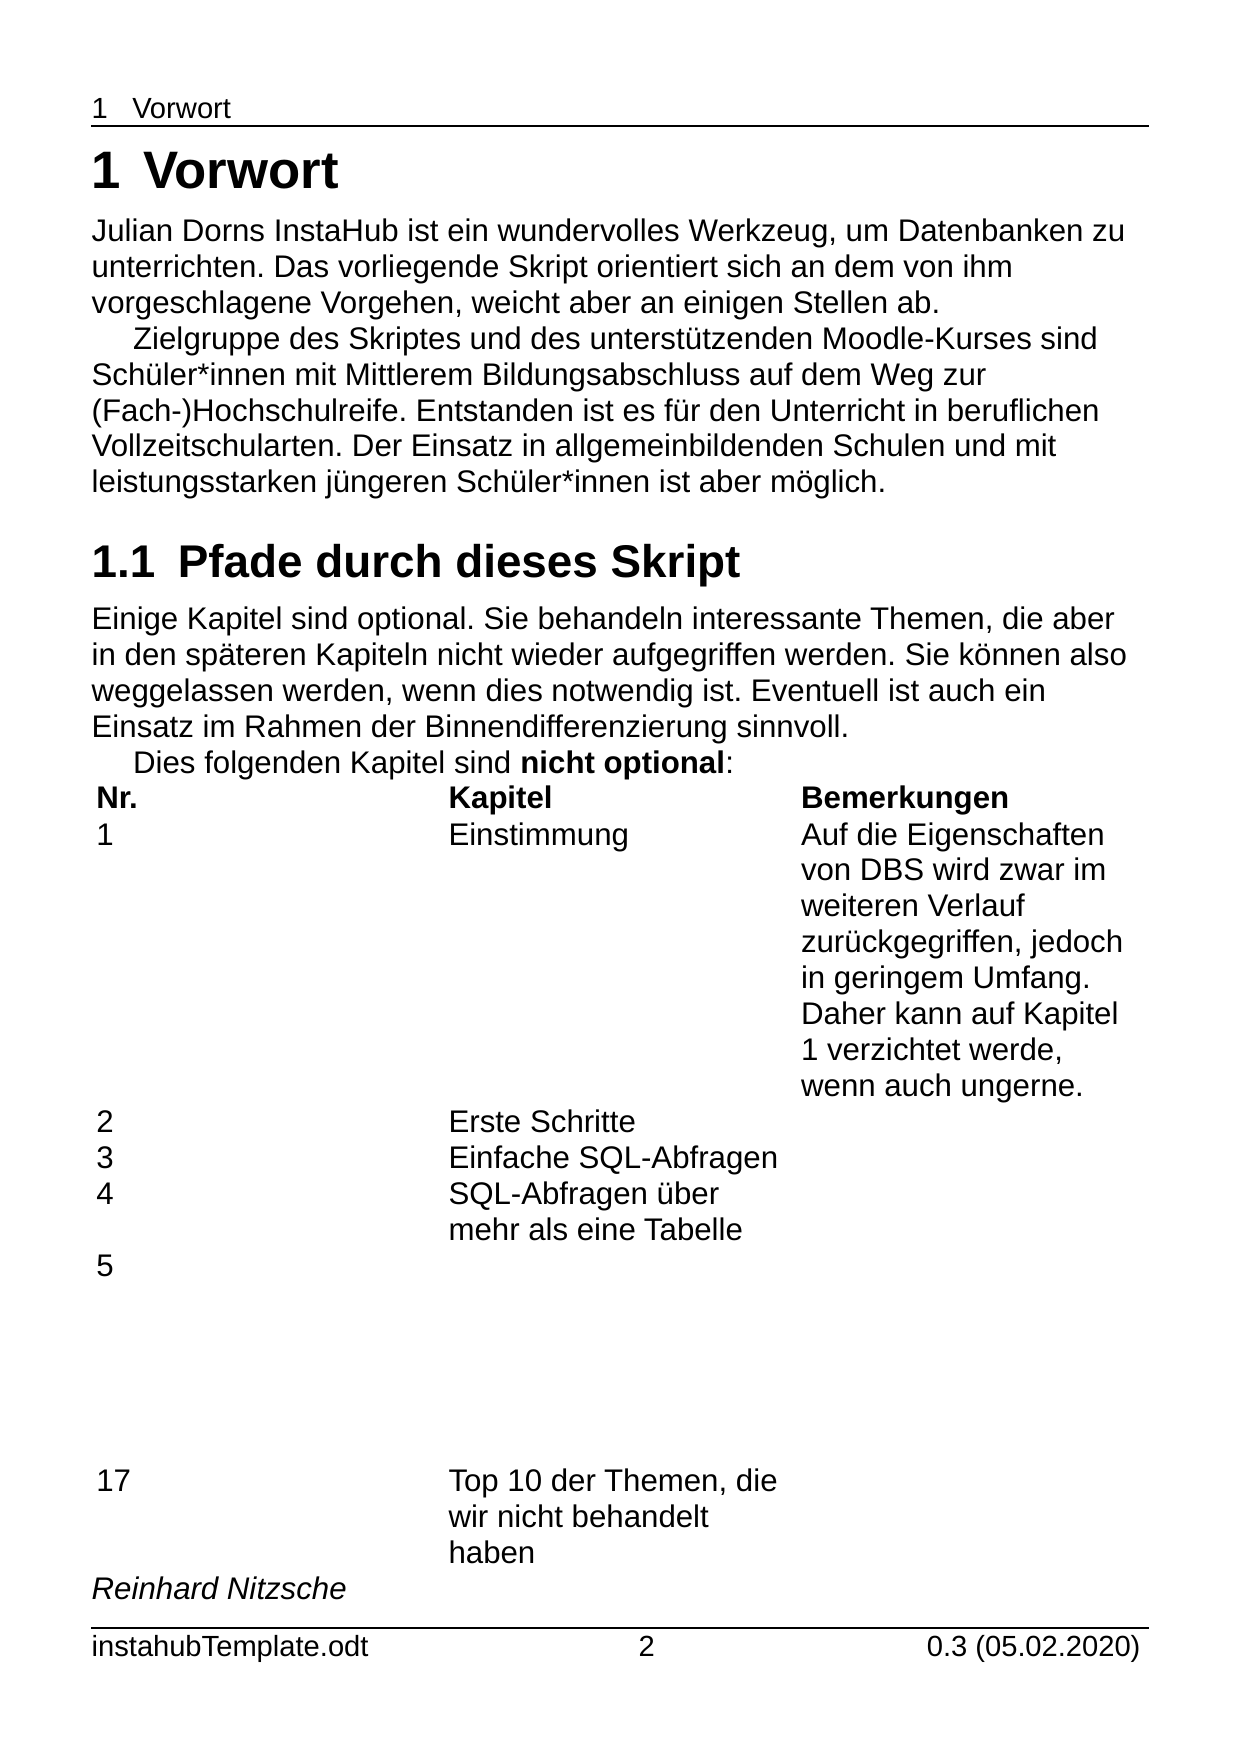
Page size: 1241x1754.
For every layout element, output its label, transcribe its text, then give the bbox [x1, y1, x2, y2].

table_cell 5 [91, 1247, 444, 1283]
table_cell [444, 1391, 796, 1426]
table_cell [796, 1355, 1149, 1391]
table_cell Auf die Eigenschaften von DBS wird zwar im weiteren Verlauf zurückgegriffen, jedoch in geringem Umfang. Daher kann auf Kapitel 1 verzichtet werde, wenn auch ungerne. [796, 816, 1149, 1103]
table_cell 4 [91, 1175, 444, 1247]
table_cell 2 [91, 1103, 444, 1139]
table_cell [796, 1283, 1149, 1319]
table_cell [796, 1463, 1149, 1570]
text Einige Kapitel sind optional. Sie behandeln interessante Themen, die aber in den späteren Kapiteln nicht wieder aufgegriffen werden. Sie können also weggelassen werden, wenn dies notwendig ist. Eventuell ist auch ein Einsatz im Rahmen der Binnendifferenzierung sinnvoll. [91, 600, 1149, 744]
text Zielgruppe des Skriptes und des unterstützenden Moodle-Kurses sind Schüler*innen mit Mittlerem Bildungsabschluss auf dem Weg zur (Fach-)Hochschulreife. Entstanden ist es für den Unterricht in beruflichen Vollzeitschularten. Der Einsatz in allgemeinbildenden Schulen und mit leistungsstarken jüngeren Schüler*innen ist aber möglich. [91, 320, 1149, 499]
table_cell [796, 1175, 1149, 1247]
table_cell [91, 1426, 444, 1462]
table_cell [444, 1355, 796, 1391]
table_cell [444, 1426, 796, 1462]
table_cell Erste Schritte [444, 1103, 796, 1139]
table_cell Einfache SQL-Abfragen [444, 1139, 796, 1175]
table_cell [91, 1283, 444, 1319]
table_cell Einstimmung [444, 816, 796, 1103]
subtitle Pfade durch dieses Skript [91, 535, 1149, 587]
table_cell [444, 1283, 796, 1319]
table_header Kapitel [444, 780, 796, 816]
table_cell [796, 1391, 1149, 1426]
table_cell [444, 1247, 796, 1283]
table_cell Top 10 der Themen, die wir nicht behandelt haben [444, 1463, 796, 1570]
table_cell [796, 1139, 1149, 1175]
table_header Nr. [91, 780, 444, 816]
text Dies folgenden Kapitel sind nicht optional: [91, 744, 1149, 779]
table_header Bemerkungen [796, 780, 1149, 816]
subtitle Vorwort [91, 139, 1149, 199]
table_cell [91, 1391, 444, 1426]
text Julian Dorns InstaHub ist ein wundervolles Werkzeug, um Datenbanken zu unterrichten. Das vorliegende Skript orientiert sich an dem von ihm vorgeschlagene Vorgehen, weicht aber an einigen Stellen ab. [91, 212, 1149, 320]
table_cell [796, 1247, 1149, 1283]
table_cell 1 [91, 816, 444, 1103]
table_cell [796, 1103, 1149, 1139]
table_cell 3 [91, 1139, 444, 1175]
table_cell [91, 1355, 444, 1391]
table_cell [444, 1319, 796, 1354]
text Reinhard Nitzsche [91, 1570, 1149, 1606]
table_cell [796, 1319, 1149, 1354]
table_cell SQL-Abfragen über mehr als eine Tabelle [444, 1175, 796, 1247]
table_cell [796, 1426, 1149, 1462]
table_cell 17 [91, 1463, 444, 1570]
table_cell [91, 1319, 444, 1354]
